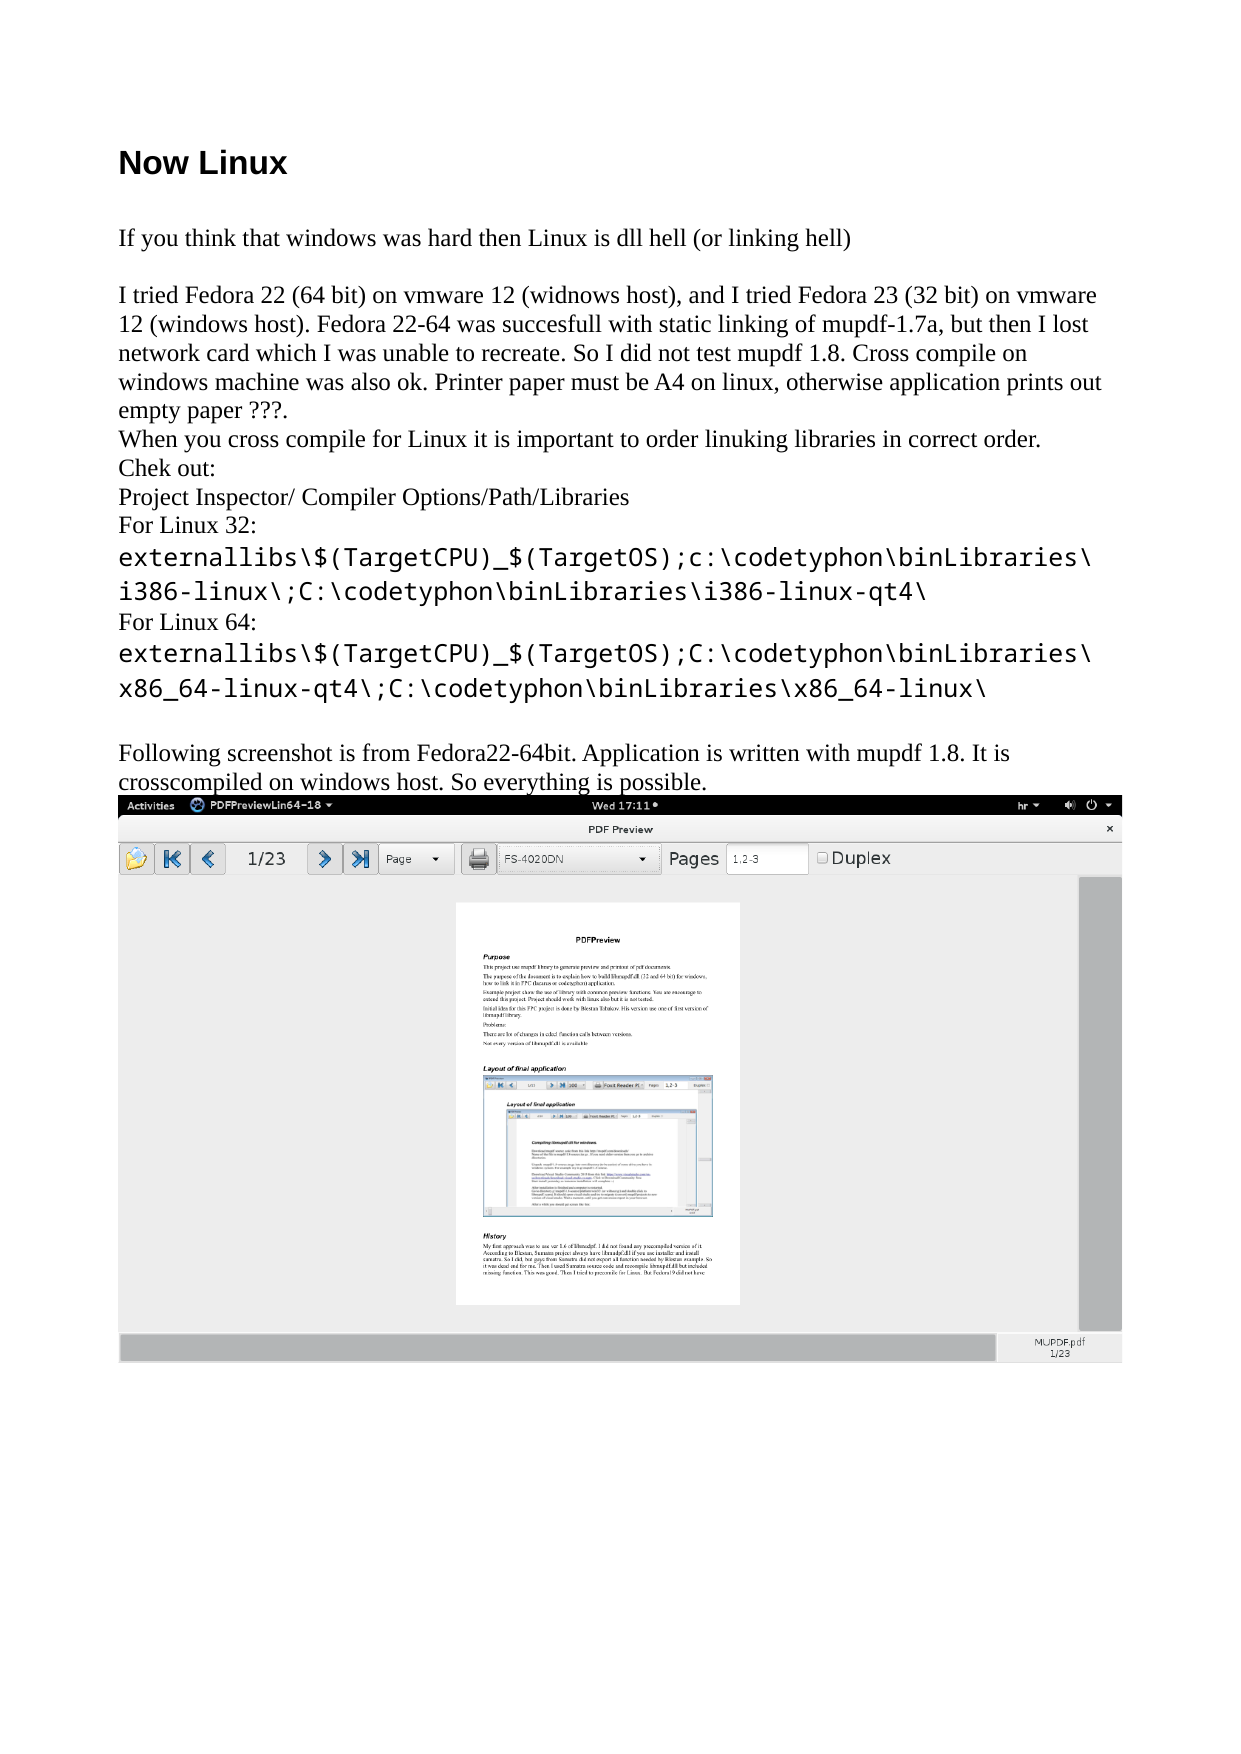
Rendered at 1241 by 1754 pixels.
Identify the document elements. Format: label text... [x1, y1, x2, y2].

text I tried Fedora 22 (64 bit) on vmware 12 (widnows host), and I tried Fedora 23 (32 bit) on vmware 12 (windows host). Fedora 22-64 was succesfull with static linking of mupdf-1.7a, but then I lost network card which I was unable to recreate. So I did not test mupdf 1.8. Cross compile on windows machine was also ok. Printer paper must be A4 on linux, otherwise application prints out empty paper ???. [118, 281, 1122, 424]
text For Linux 32: [118, 511, 1122, 539]
text For Linux 64: [118, 607, 1122, 636]
text Project Inspector/ Compiler Options/Path/Libraries [118, 482, 1122, 511]
subtitle Now Linux [118, 143, 1122, 182]
text Following screenshot is from Fedora22-64bit. Application is written with mupdf 1.8. It is crosscompiled on windows host. So everything is possible. [118, 738, 1122, 795]
text If you think that windows was hard then Linux is dll hell (or linking hell) [118, 223, 1122, 252]
text Chek out: [118, 453, 1122, 482]
text When you cross compile for Linux it is important to order linuking libraries in correct order. [118, 424, 1122, 453]
text externallibs\$(TargetCPU)_$(TargetOS);c:\codetyphon\binLibraries\i386-linux\;C:\codetyphon\binLibraries\i386-linux-qt4\ [118, 539, 1122, 607]
text externallibs\$(TargetCPU)_$(TargetOS);C:\codetyphon\binLibraries\x86_64-linux-qt4\;C:\codetyphon\binLibraries\x86_64-linux\ [118, 636, 1122, 704]
picture [118, 795, 1123, 1363]
